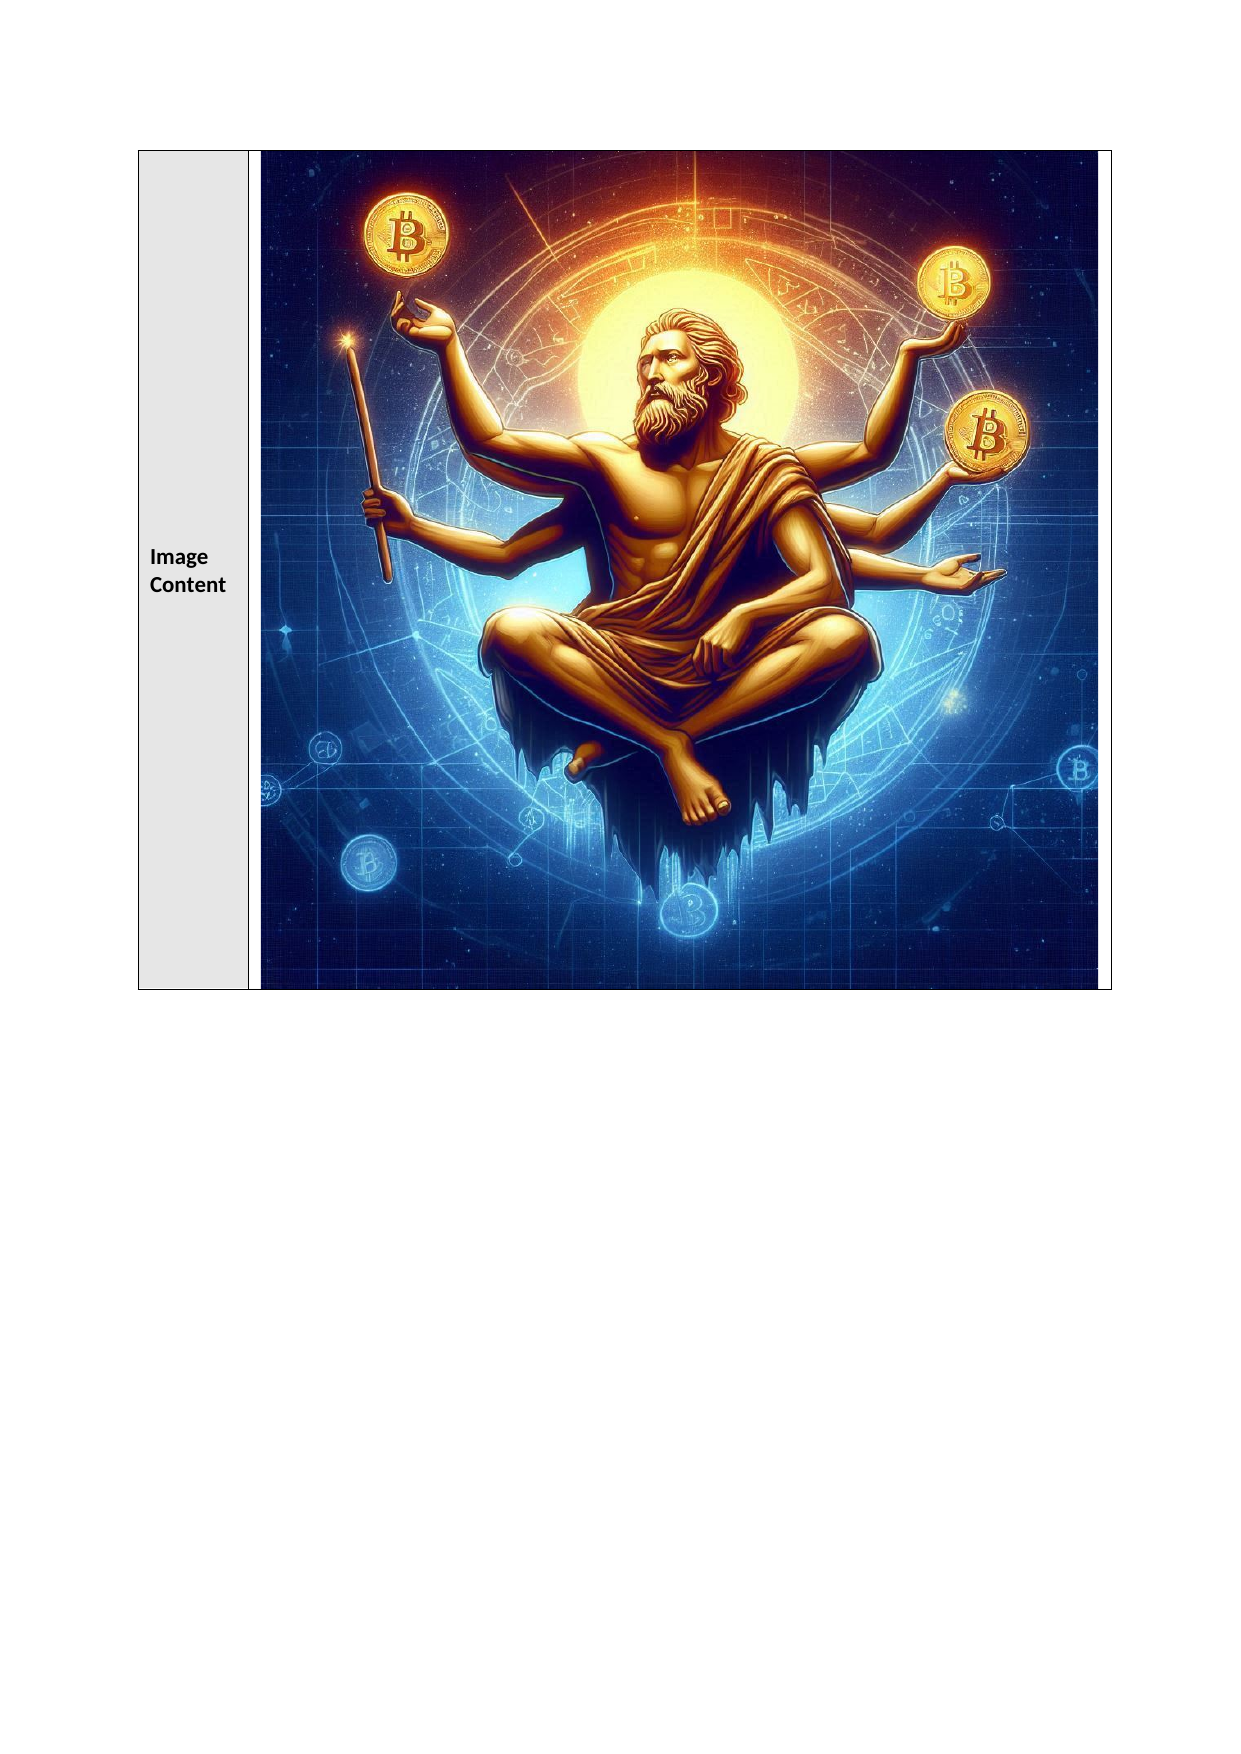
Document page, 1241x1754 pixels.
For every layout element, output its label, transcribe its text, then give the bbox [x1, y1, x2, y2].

picture [260, 151, 1099, 989]
table_cell [1099, 151, 1111, 988]
table_cell Image Content [139, 151, 248, 988]
table_cell [249, 151, 260, 988]
